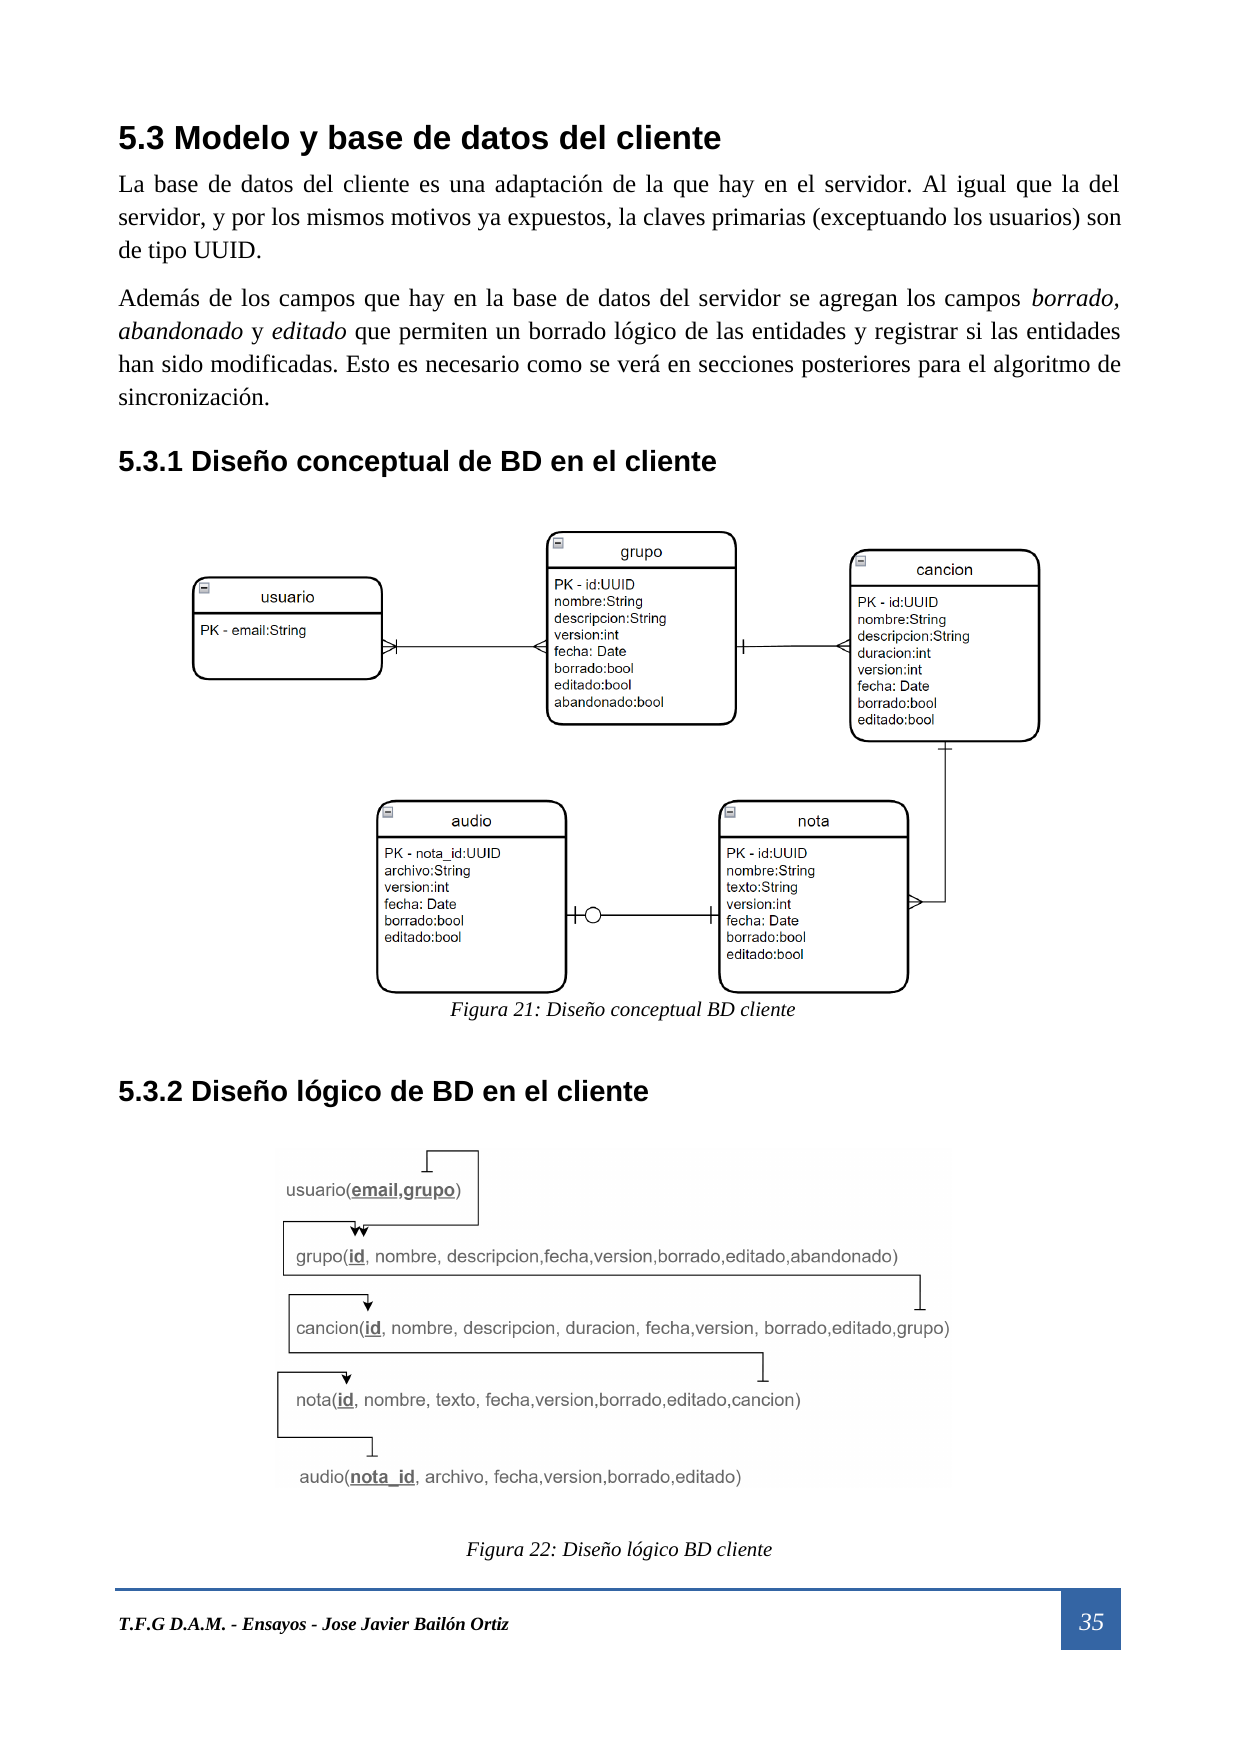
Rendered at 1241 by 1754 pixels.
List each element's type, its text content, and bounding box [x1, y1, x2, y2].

text Figura 21: Diseño conceptual BD cliente [122, 525, 1126, 1021]
subtitle 5.3 Modelo y base de datos del cliente [118, 118, 1122, 157]
text Figura 22: Diseño lógico BD cliente [268, 1536, 972, 1561]
text Además de los campos que hay en la base de datos del servidor se agregan los campos borrado, abandonado y editado que permiten un borrado lógico de las entidades y registrar si las entidades han sido modificadas. Esto es necesario como se verá en secciones posteriores para el algoritmo de sincronización. [118, 283, 1122, 411]
text La base de datos del cliente es una adaptación de la que hay en el servidor. Al igual que la del servidor, y por los mismos motivos ya expuestos, la claves primarias (exceptuando los usuarios) son de tipo UUID. [118, 169, 1122, 264]
subtitle 5.3.1 Diseño conceptual de BD en el cliente [118, 444, 1122, 477]
picture [184, 526, 1048, 998]
subtitle 5.3.2 Diseño lógico de BD en el cliente [118, 1074, 1122, 1108]
picture [275, 1148, 952, 1488]
